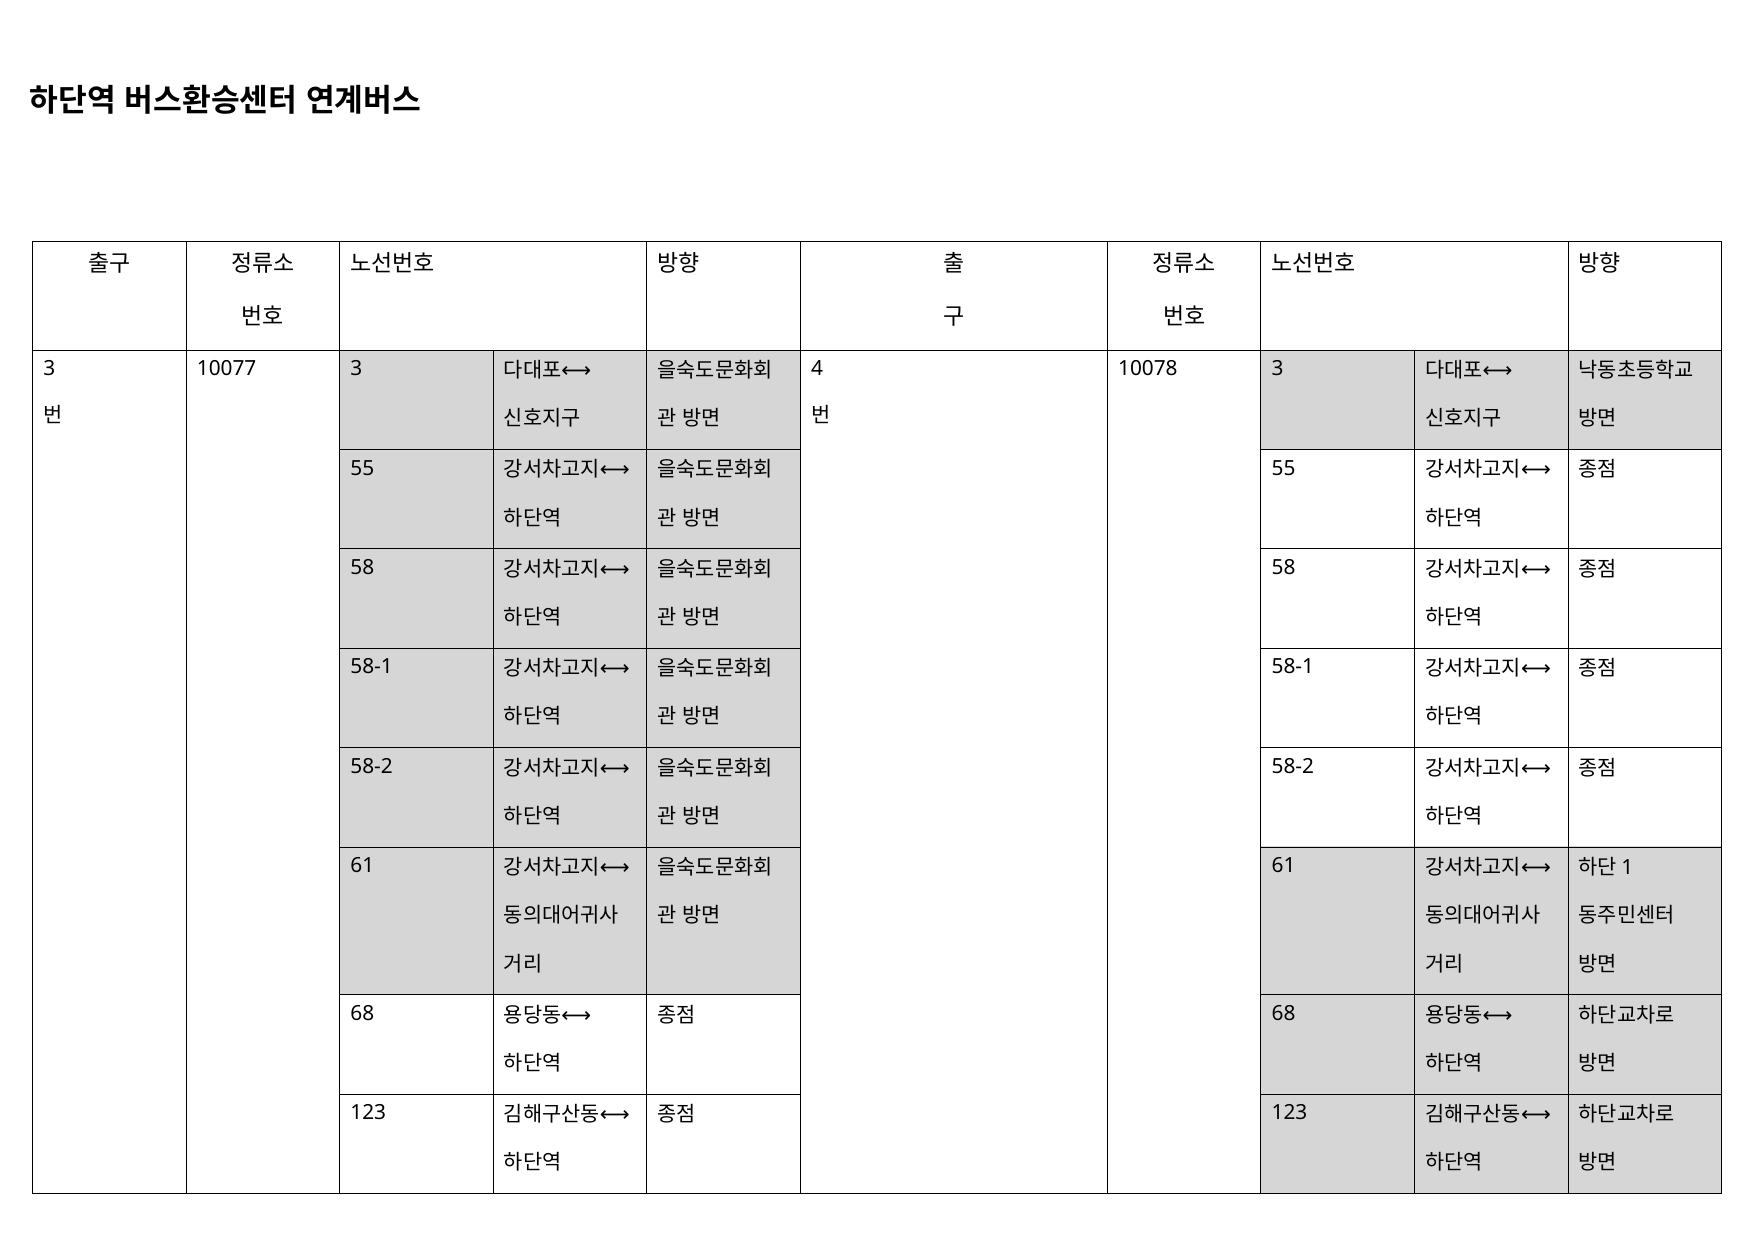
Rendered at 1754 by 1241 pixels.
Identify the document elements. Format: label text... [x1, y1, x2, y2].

table_cell 123 [340, 1095, 493, 1193]
table_header 방향 [1569, 242, 1721, 349]
table_cell 용당동⟷하단역 [494, 995, 646, 1094]
table_cell 다대포⟷신호지구 [1415, 351, 1568, 449]
table_cell 하단교차로 방면 [1569, 1095, 1721, 1193]
table_cell 3 번 [33, 351, 186, 1193]
table_cell 58-2 [1261, 748, 1414, 846]
table_cell 강서차고지⟷동의대어귀사거리 [494, 848, 646, 994]
table_cell 종점 [1569, 748, 1721, 846]
table_cell 을숙도문화회관 방면 [647, 450, 800, 548]
table_cell 58-2 [340, 748, 493, 846]
table_cell 강서차고지⟷하단역 [1415, 549, 1568, 648]
table_header 출 구 [801, 242, 1107, 349]
table_header 노선번호 [340, 242, 646, 349]
table_cell 58-1 [1261, 649, 1414, 747]
table_cell 을숙도문화회관 방면 [647, 351, 800, 449]
table_cell 강서차고지⟷하단역 [1415, 450, 1568, 548]
table_cell 을숙도문화회관 방면 [647, 748, 800, 846]
table_cell 종점 [1569, 549, 1721, 648]
table_cell 강서차고지⟷하단역 [1415, 649, 1568, 747]
table_cell 강서차고지⟷하단역 [494, 450, 646, 548]
table_header 방향 [647, 242, 800, 349]
table_cell 10078 [1108, 351, 1260, 1193]
table_cell 하단교차로 방면 [1569, 995, 1721, 1094]
table_cell 68 [1261, 995, 1414, 1094]
table_cell 강서차고지⟷하단역 [494, 748, 646, 846]
table_cell 123 [1261, 1095, 1414, 1193]
text 하단역 버스환승센터 연계버스 [29, 75, 1724, 120]
table_header 노선번호 [1261, 242, 1568, 349]
table_cell 낙동초등학교 방면 [1569, 351, 1721, 449]
table_cell 4 번 [801, 351, 1107, 1193]
table_cell 3 [1261, 351, 1414, 449]
table_cell 강서차고지⟷하단역 [494, 549, 646, 648]
table_cell 김해구산동⟷하단역 [494, 1095, 646, 1193]
table_cell 55 [1261, 450, 1414, 548]
table_cell 68 [340, 995, 493, 1094]
table_cell 강서차고지⟷하단역 [494, 649, 646, 747]
table_cell 10077 [187, 351, 339, 1193]
table_cell 3 [340, 351, 493, 449]
table_header 정류소 번호 [1108, 242, 1260, 349]
table_cell 58 [1261, 549, 1414, 648]
table_header 정류소 번호 [187, 242, 339, 349]
table_cell 55 [340, 450, 493, 548]
table_header 출구 [33, 242, 186, 349]
table_cell 종점 [647, 1095, 800, 1193]
table_cell 용당동⟷하단역 [1415, 995, 1568, 1094]
table_cell 58 [340, 549, 493, 648]
table_cell 강서차고지⟷동의대어귀사거리 [1415, 848, 1568, 994]
table_cell 김해구산동⟷하단역 [1415, 1095, 1568, 1193]
table_cell 종점 [1569, 450, 1721, 548]
table_cell 을숙도문화회관 방면 [647, 848, 800, 994]
table_cell 종점 [647, 995, 800, 1094]
table_cell 을숙도문화회관 방면 [647, 649, 800, 747]
table_cell 을숙도문화회관 방면 [647, 549, 800, 648]
table_cell 종점 [1569, 649, 1721, 747]
table_cell 58-1 [340, 649, 493, 747]
table_cell 다대포⟷신호지구 [494, 351, 646, 449]
table_cell 하단1동주민센터 방면 [1569, 848, 1721, 994]
table_cell 61 [1261, 848, 1414, 994]
table_cell 61 [340, 848, 493, 994]
table_cell 강서차고지⟷하단역 [1415, 748, 1568, 846]
